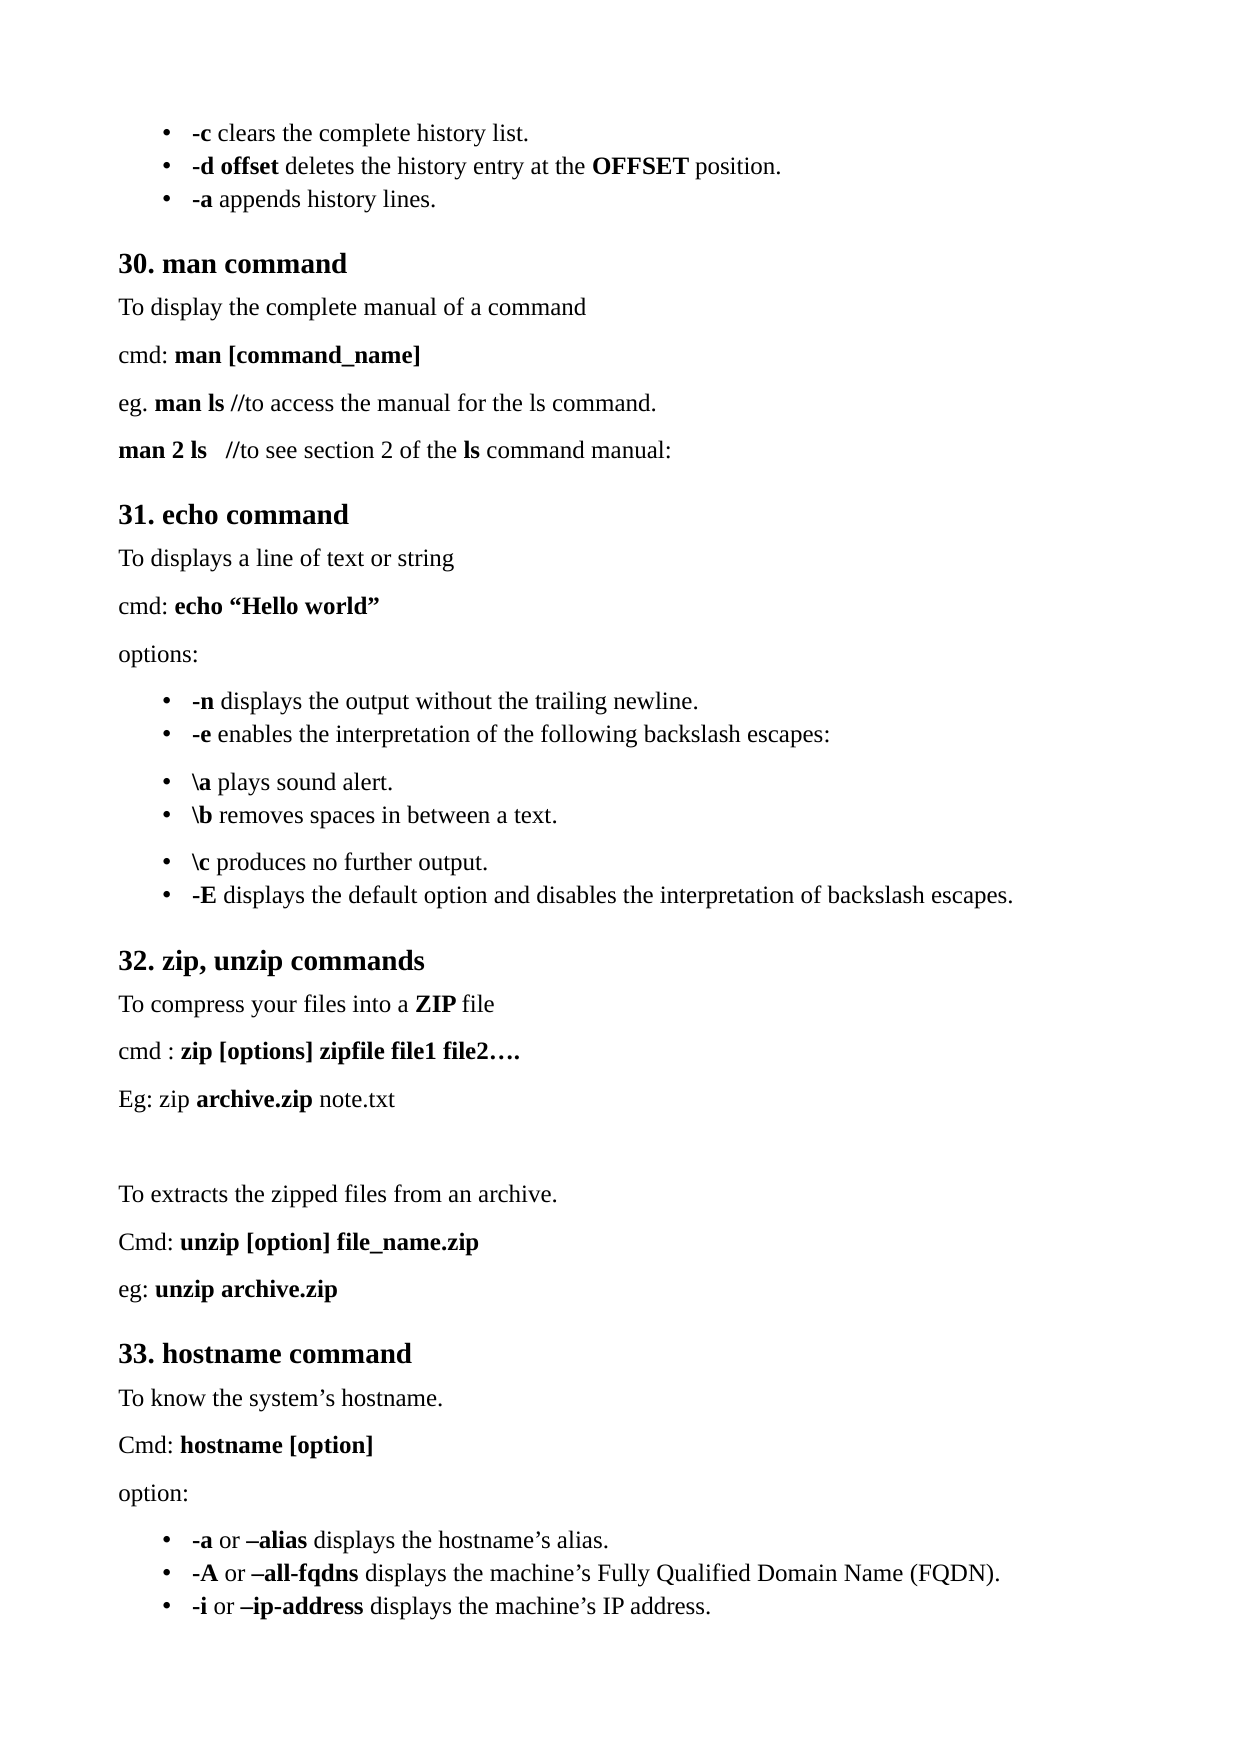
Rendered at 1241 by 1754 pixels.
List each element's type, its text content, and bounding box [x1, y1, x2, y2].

list \b removes spaces in between a text. [162, 800, 1122, 829]
list -E displays the default option and disables the interpretation of backslash escapes. [162, 881, 1122, 909]
text option: [118, 1478, 1122, 1507]
text eg: unzip archive.zip [118, 1274, 1122, 1303]
text eg. man ls //to access the manual for the ls command. [118, 388, 1122, 416]
list -A or –all-fqdns displays the machine’s Fully Qualified Domain Name (FQDN). [162, 1558, 1122, 1587]
text To displays a line of text or string [118, 543, 1122, 572]
list -n displays the output without the trailing newline. [162, 686, 1122, 715]
text Cmd: hostname [option] [118, 1430, 1122, 1459]
text To display the complete manual of a command [118, 292, 1122, 321]
list -c clears the complete history list. [162, 118, 1122, 147]
text options: [118, 639, 1122, 667]
subtitle 33. hostname command [118, 1337, 1122, 1370]
text cmd : zip [options] zipfile file1 file2…. [118, 1036, 1122, 1065]
list \a plays sound alert. [162, 767, 1122, 796]
text cmd: echo “Hello world” [118, 591, 1122, 620]
text man 2 ls //to see section 2 of the ls command manual: [118, 435, 1122, 464]
text To know the system’s hostname. [118, 1383, 1122, 1411]
list -a appends history lines. [162, 184, 1122, 213]
list -e enables the interpretation of the following backslash escapes: [162, 719, 1122, 748]
text Eg: zip archive.zip note.txt [118, 1084, 1122, 1113]
list -d offset deletes the history entry at the OFFSET position. [162, 151, 1122, 180]
text Cmd: unzip [option] file_name.zip [118, 1227, 1122, 1256]
text cmd: man [command_name] [118, 340, 1122, 369]
text To compress your files into a ZIP file [118, 989, 1122, 1017]
subtitle 31. echo command [118, 497, 1122, 531]
list -a or –alias displays the hostname’s alias. [162, 1525, 1122, 1554]
subtitle 30. man command [118, 246, 1122, 280]
list -i or –ip-address displays the machine’s IP address. [162, 1591, 1122, 1620]
list \c produces no further output. [162, 847, 1122, 876]
text To extracts the zipped files from an archive. [118, 1179, 1122, 1208]
subtitle 32. zip, unzip commands [118, 943, 1122, 976]
